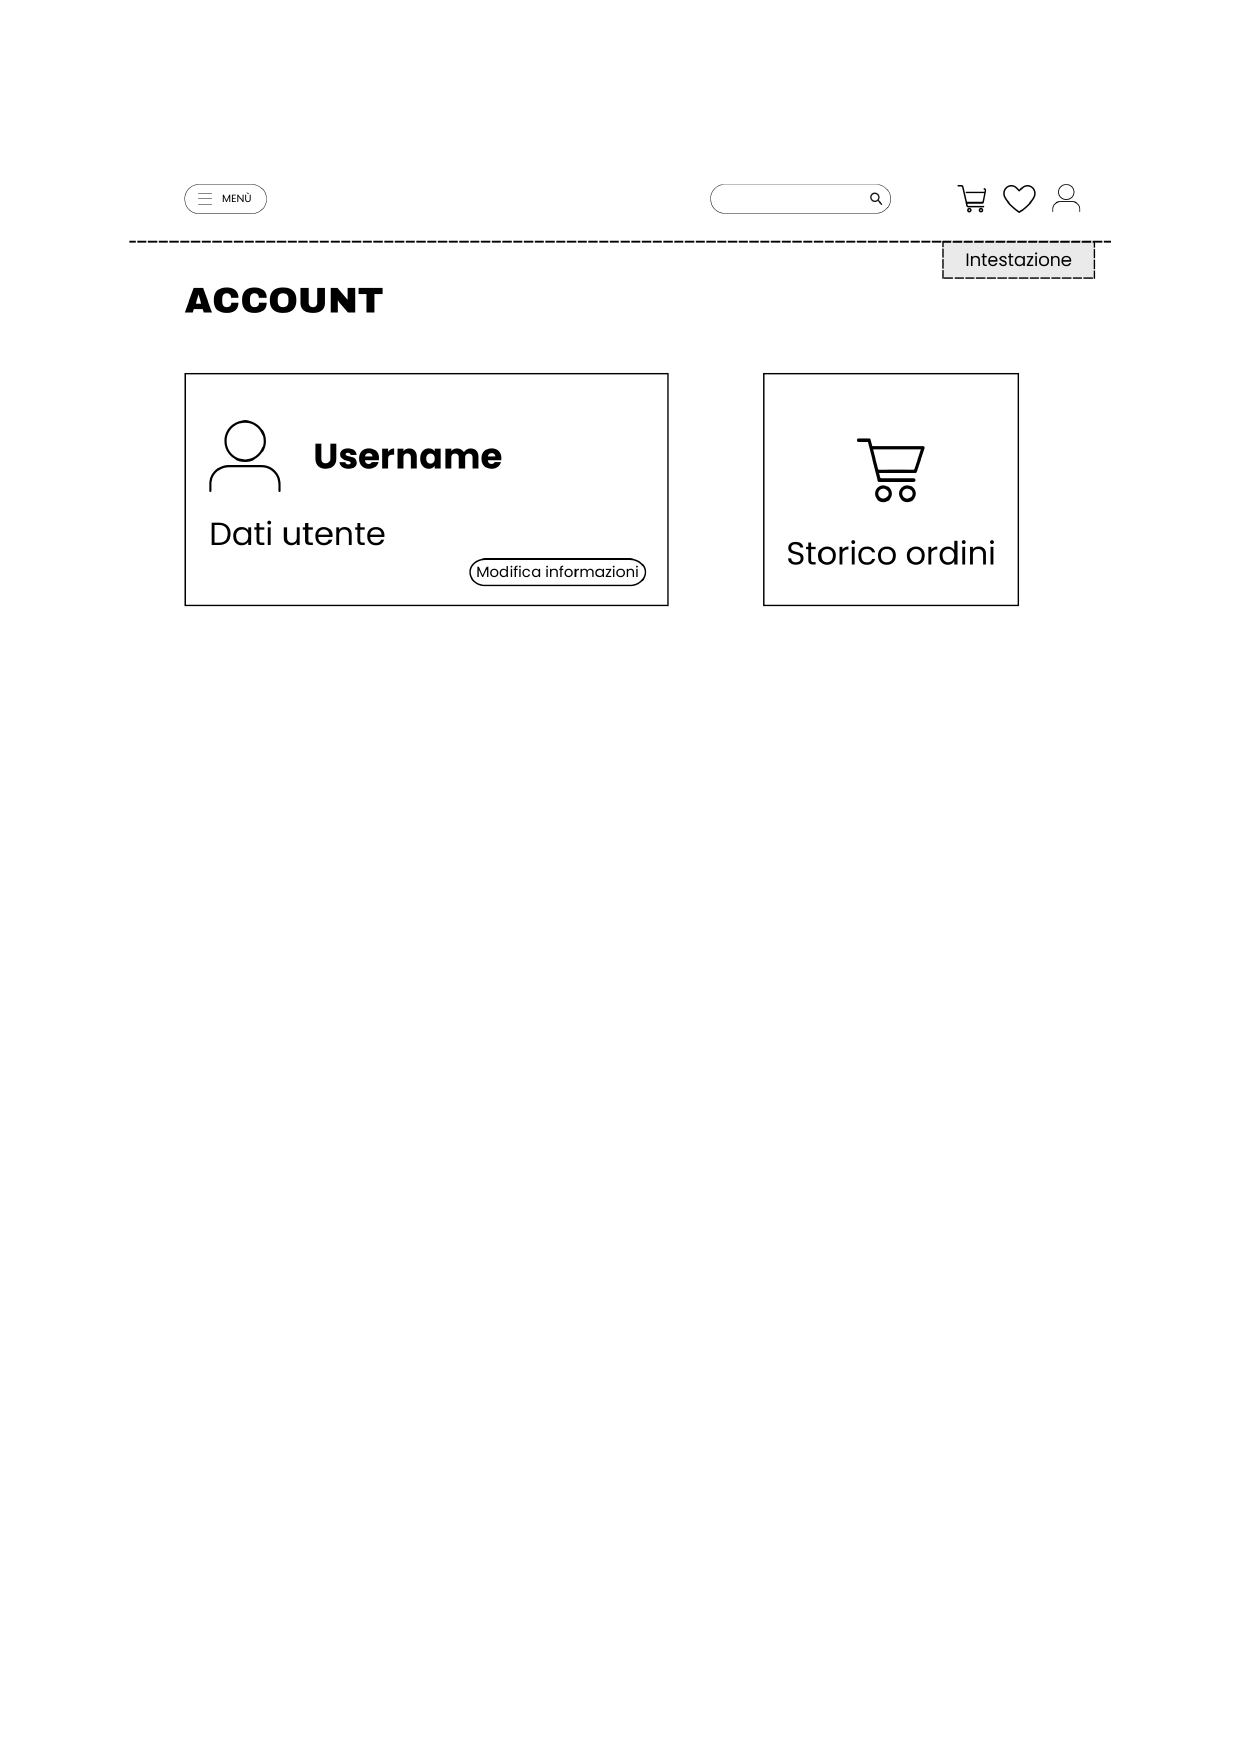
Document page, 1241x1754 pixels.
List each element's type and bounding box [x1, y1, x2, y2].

picture [129, 144, 1111, 697]
